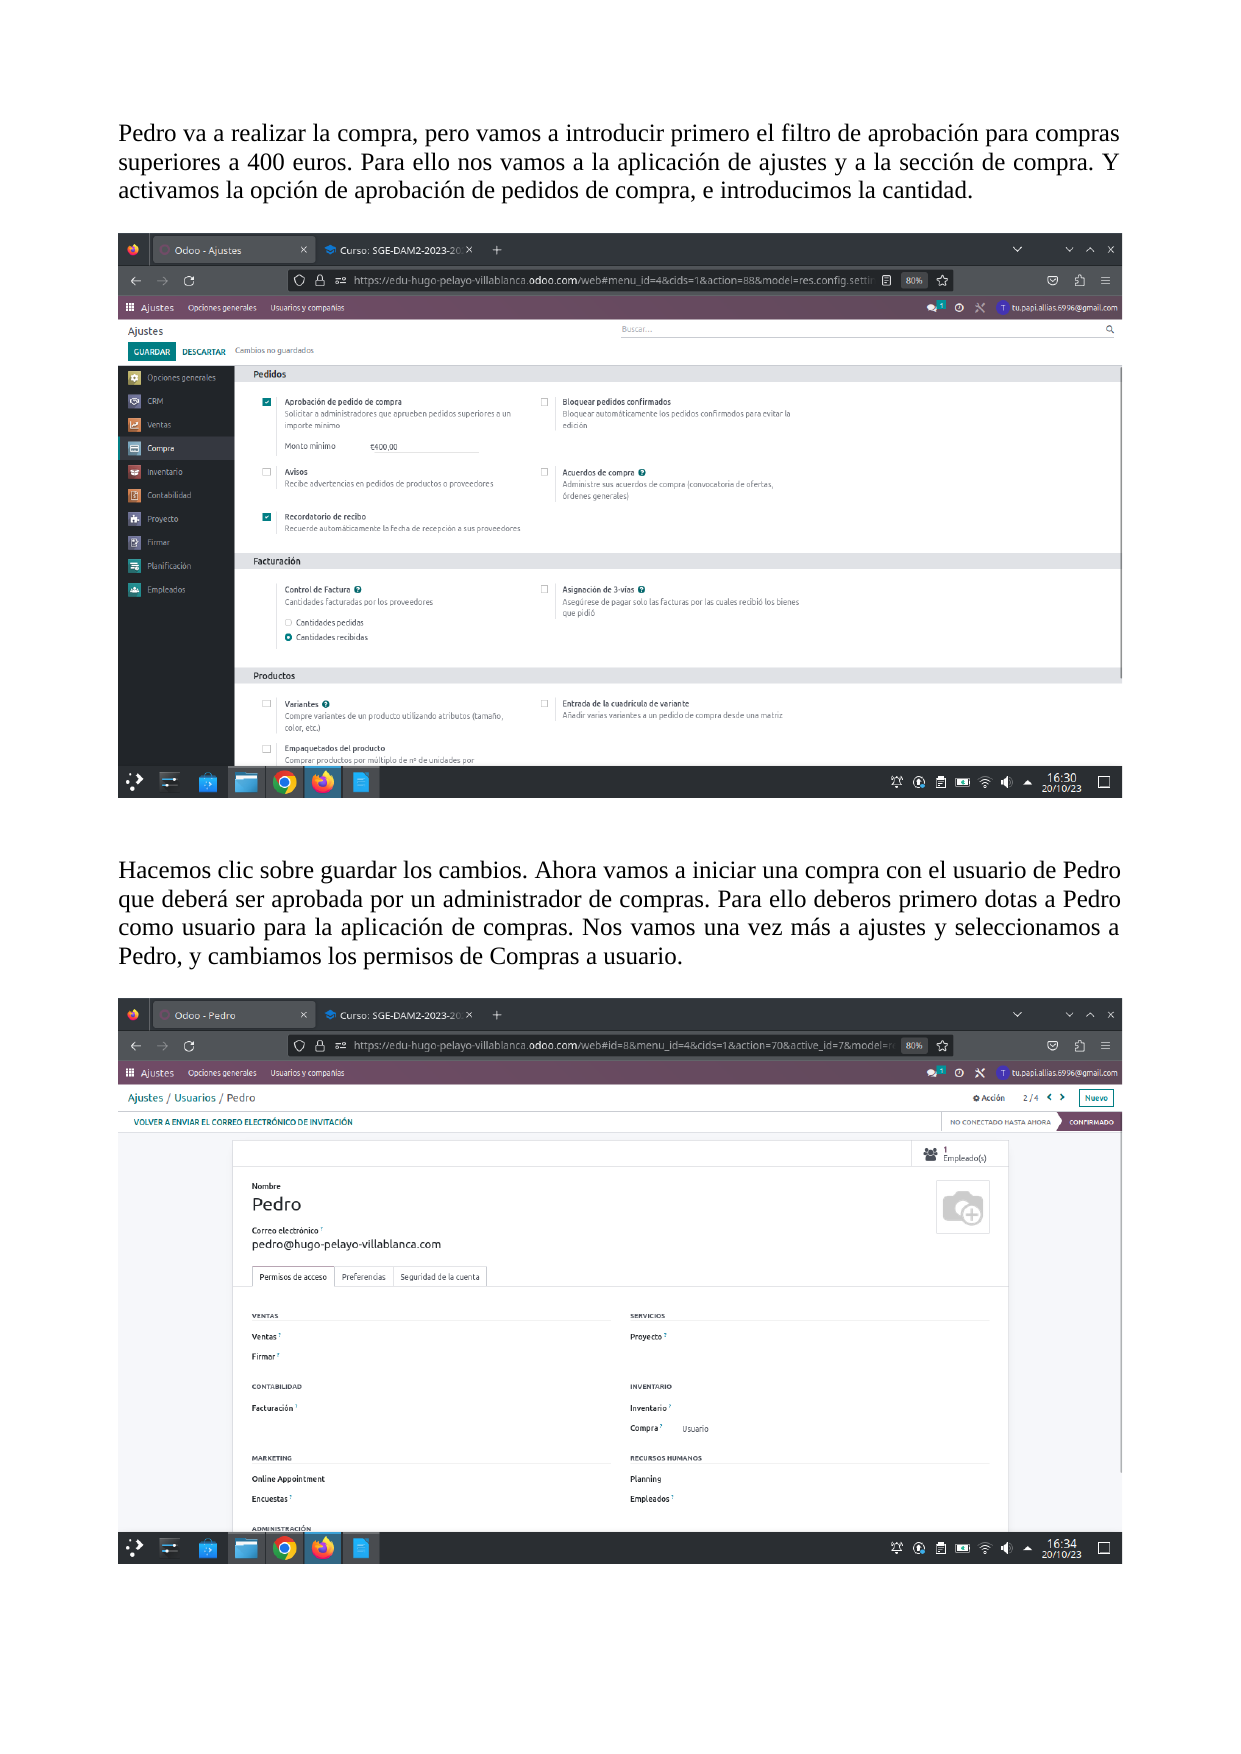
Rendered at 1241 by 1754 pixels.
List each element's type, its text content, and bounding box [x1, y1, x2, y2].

text Pedro va a realizar la compra, pero vamos a introducir primero el filtro de aprobación para compras superiores a 400 euros. Para ello nos vamos a la aplicación de ajustes y a la sección de compra. Y activamos la opción de aprobación de pedidos de compra, e introducimos la cantidad. [118, 118, 1122, 204]
picture [118, 998, 1123, 1564]
text Hacemos clic sobre guardar los cambios. Ahora vamos a iniciar una compra con el usuario de Pedro que deberá ser aprobada por un administrador de compras. Para ello deberos primero dotas a Pedro como usuario para la aplicación de compras. Nos vamos una vez más a ajustes y seleccionamos a Pedro, y cambiamos los permisos de Compras a usuario. [118, 855, 1122, 970]
picture [118, 233, 1123, 798]
